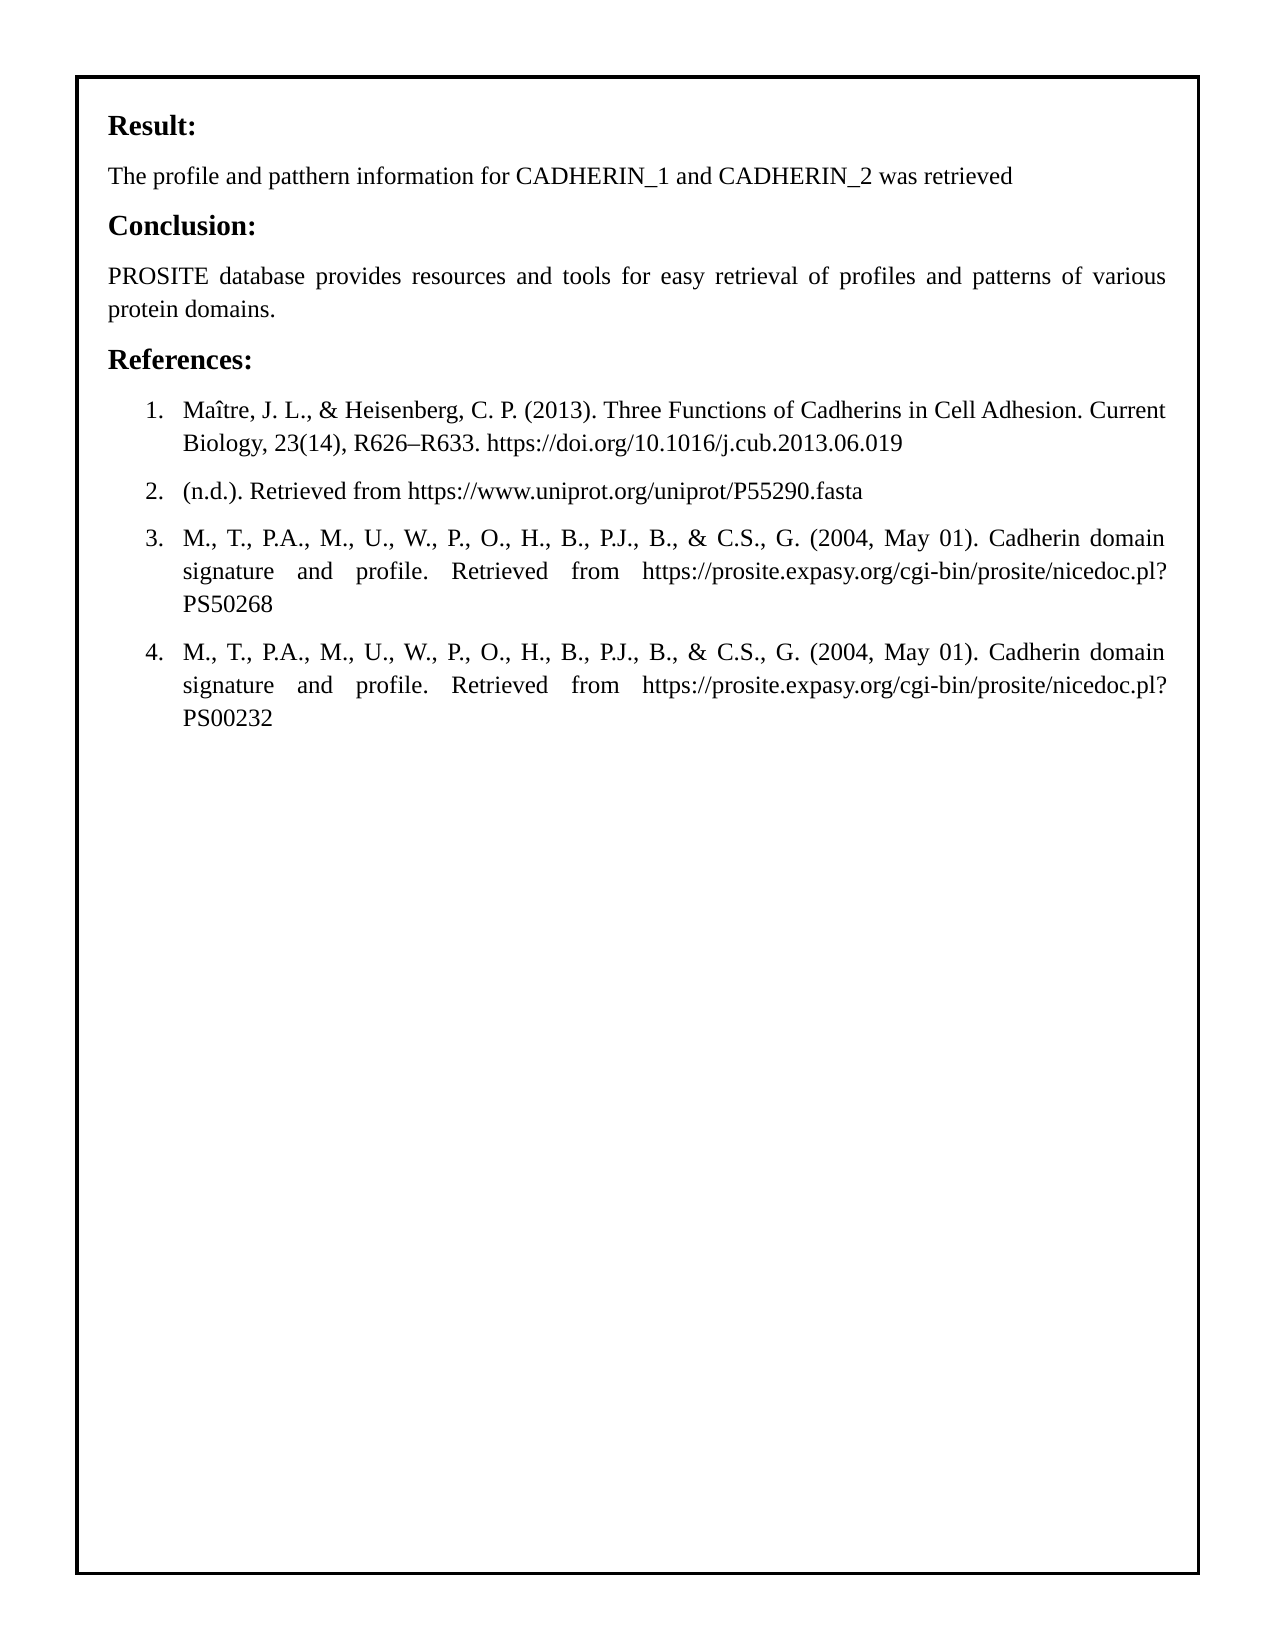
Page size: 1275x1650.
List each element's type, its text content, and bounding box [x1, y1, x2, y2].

text The profile and patthern information for CADHERIN_1 and CADHERIN_2 was retrieved [108, 161, 1167, 189]
list Maître, J. L., & Heisenberg, C. P. (2013). Three Functions of Cadherins in Cell Adhesion. Current Biology, 23(14), R626–R633. https://doi.org/10.1016/j.cub.2013.06.019 [145, 395, 1167, 457]
text Result: [108, 108, 1167, 141]
list (n.d.). Retrieved from https://www.uniprot.org/uniprot/P55290.fasta [145, 476, 1167, 504]
list M., T., P.A., M., U., W., P., O., H., B., P.J., B., & C.S., G. (2004, May 01). Cadherin domain signature and profile. Retrieved from https://prosite.expasy.org/cgi-bin/prosite/nicedoc.pl?PS00232 [145, 637, 1167, 732]
text References: [108, 342, 1167, 376]
text Conclusion: [108, 208, 1167, 242]
list M., T., P.A., M., U., W., P., O., H., B., P.J., B., & C.S., G. (2004, May 01). Cadherin domain signature and profile. Retrieved from https://prosite.expasy.org/cgi-bin/prosite/nicedoc.pl?PS50268 [145, 523, 1167, 618]
text PROSITE database provides resources and tools for easy retrieval of profiles and patterns of various protein domains. [108, 261, 1167, 323]
